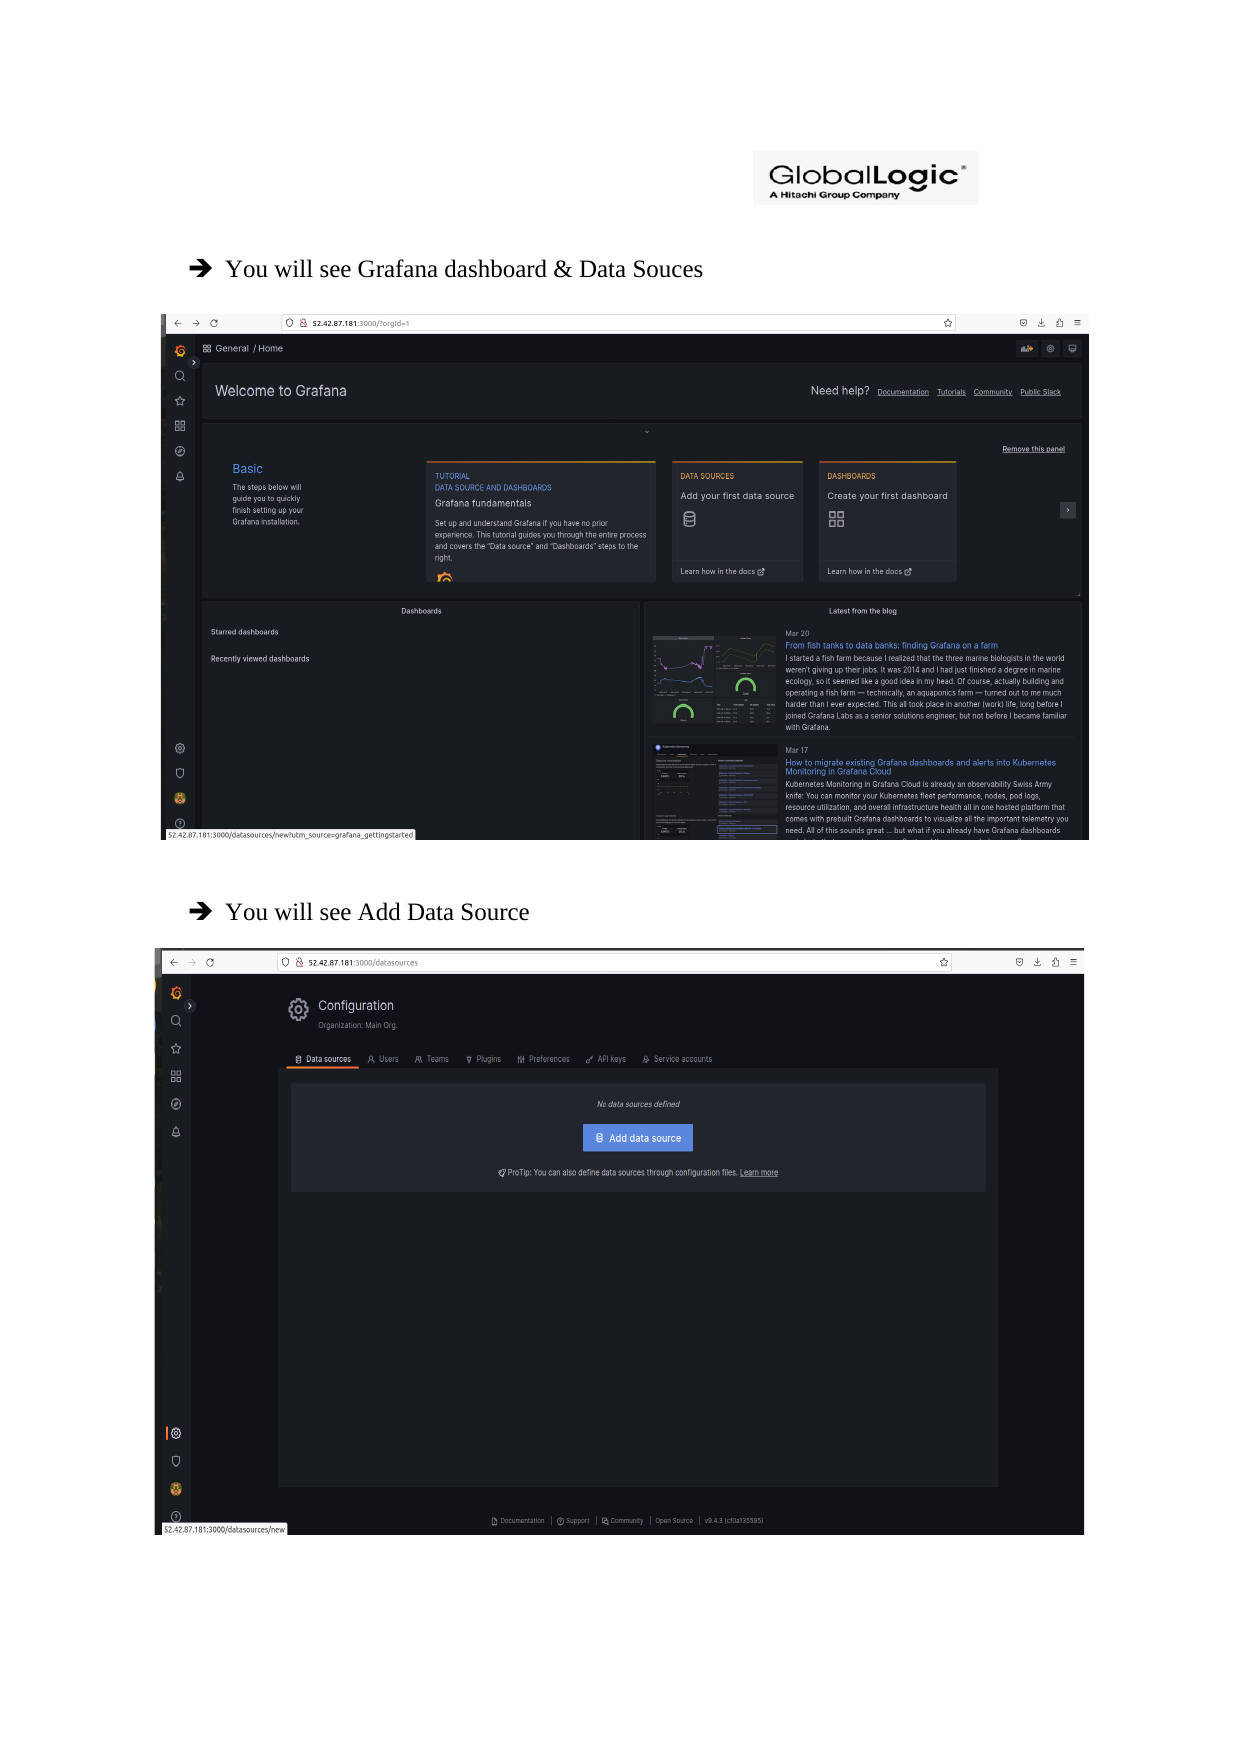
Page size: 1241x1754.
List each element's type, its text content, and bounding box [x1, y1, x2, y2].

picture [160, 314, 1089, 840]
list You will see Grafana dashboard & Data Souces [187, 254, 1090, 283]
list You will see Add Data Source [187, 897, 1090, 926]
picture [154, 948, 1085, 1535]
picture [751, 150, 980, 206]
